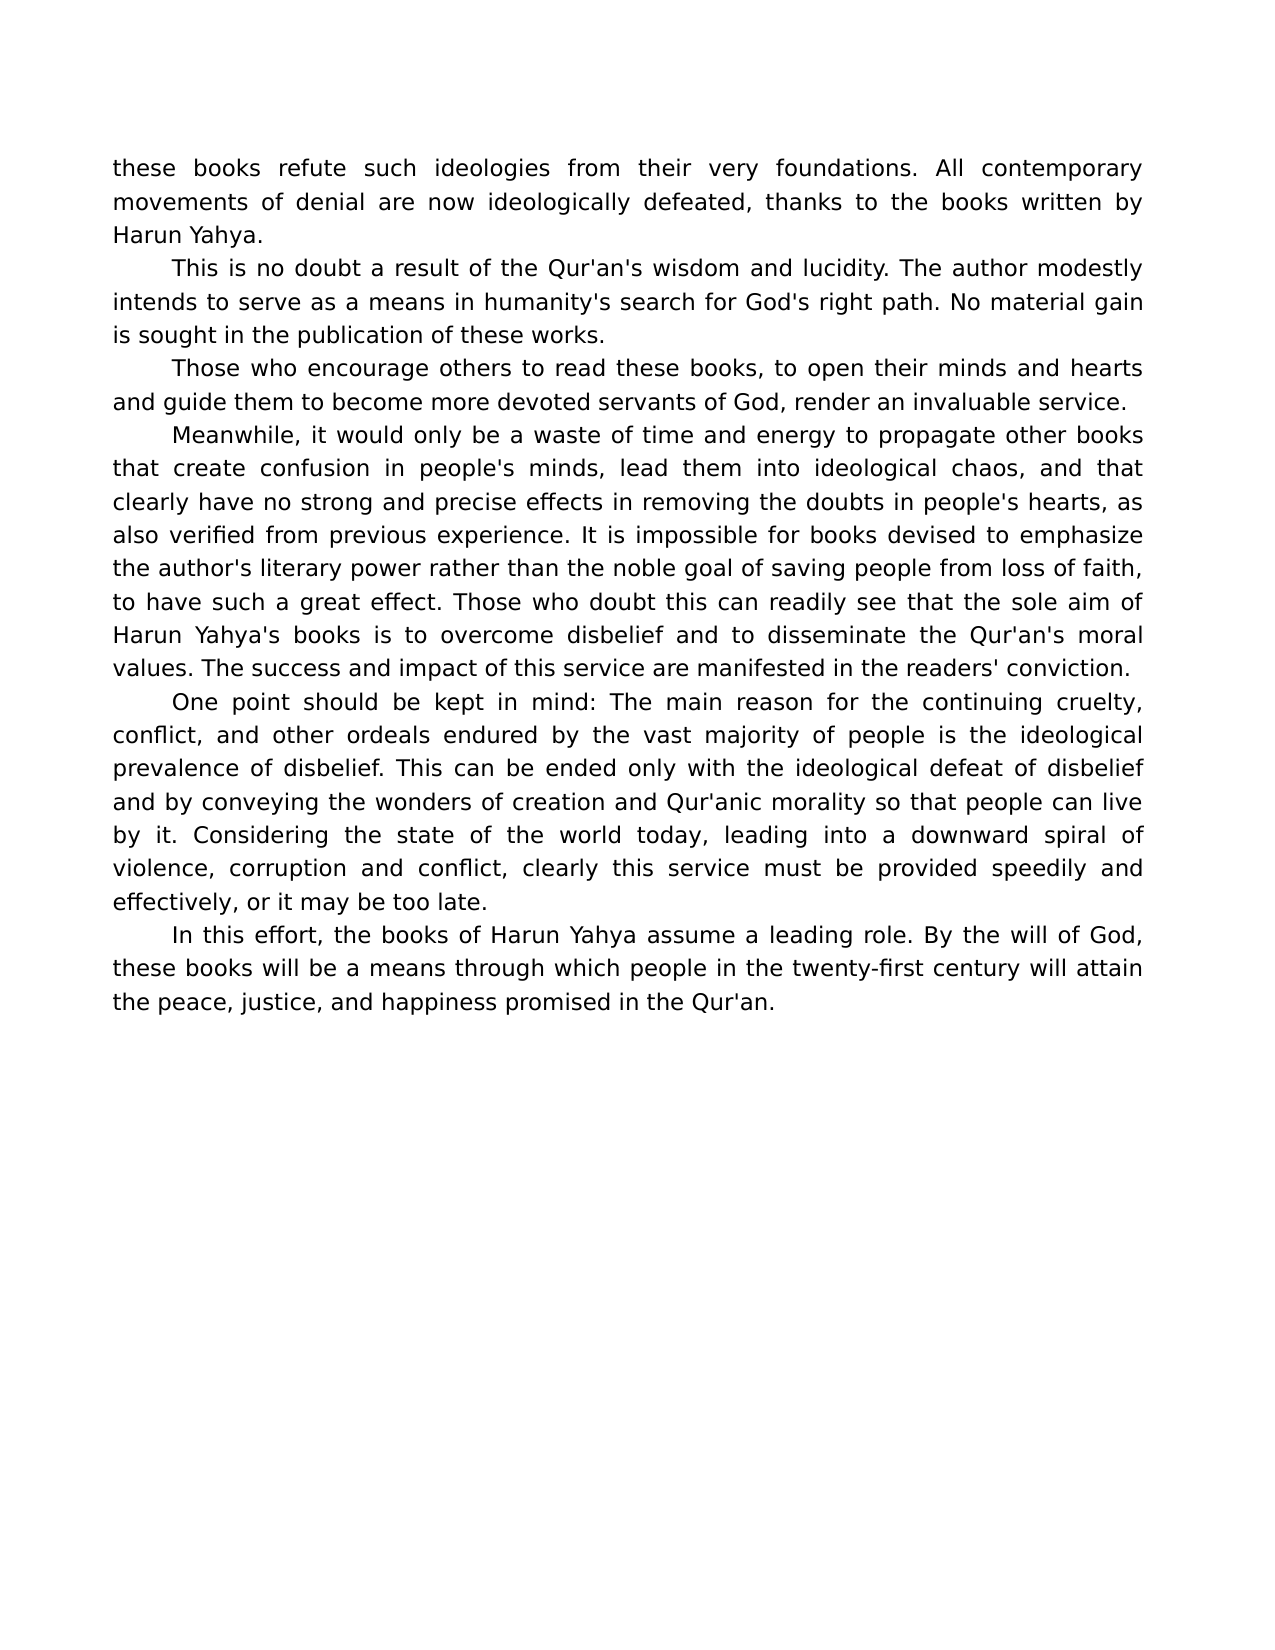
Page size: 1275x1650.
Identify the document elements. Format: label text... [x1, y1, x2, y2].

text This is no doubt a result of the Qur'an's wisdom and lucidity. The author modestly intends to serve as a means in humanity's search for God's right path. No material gain is sought in the publication of these works. [112, 250, 1145, 350]
text One point should be kept in mind: The main reason for the continuing cruelty, conflict, and other ordeals endured by the vast majority of people is the ideological prevalence of disbelief. This can be ended only with the ideological defeat of disbelief and by conveying the wonders of creation and Qur'anic morality so that people can live by it. Considering the state of the world today, leading into a downward spiral of violence, corruption and conflict, clearly this service must be provided speedily and effectively, or it may be too late. [112, 683, 1145, 917]
text these books refute such ideologies from their very foundations. All contemporary movements of denial are now ideologically defeated, thanks to the books written by Harun Yahya. [112, 150, 1145, 250]
text Meanwhile, it would only be a waste of time and energy to propagate other books that create confusion in people's minds, lead them into ideological chaos, and that clearly have no strong and precise effects in removing the doubts in people's hearts, as also verified from previous experience. It is impossible for books devised to emphasize the author's literary power rather than the noble goal of saving people from loss of faith, to have such a great effect. Those who doubt this can readily see that the sole aim of Harun Yahya's books is to overcome disbelief and to disseminate the Qur'an's moral values. The success and impact of this service are manifested in the readers' conviction. [112, 417, 1145, 683]
text Those who encourage others to read these books, to open their minds and hearts and guide them to become more devoted servants of God, render an invaluable service. [112, 350, 1145, 417]
text In this effort, the books of Harun Yahya assume a leading role. By the will of God, these books will be a means through which people in the twenty-first century will attain the peace, justice, and happiness promised in the Qur'an. [112, 917, 1145, 1017]
